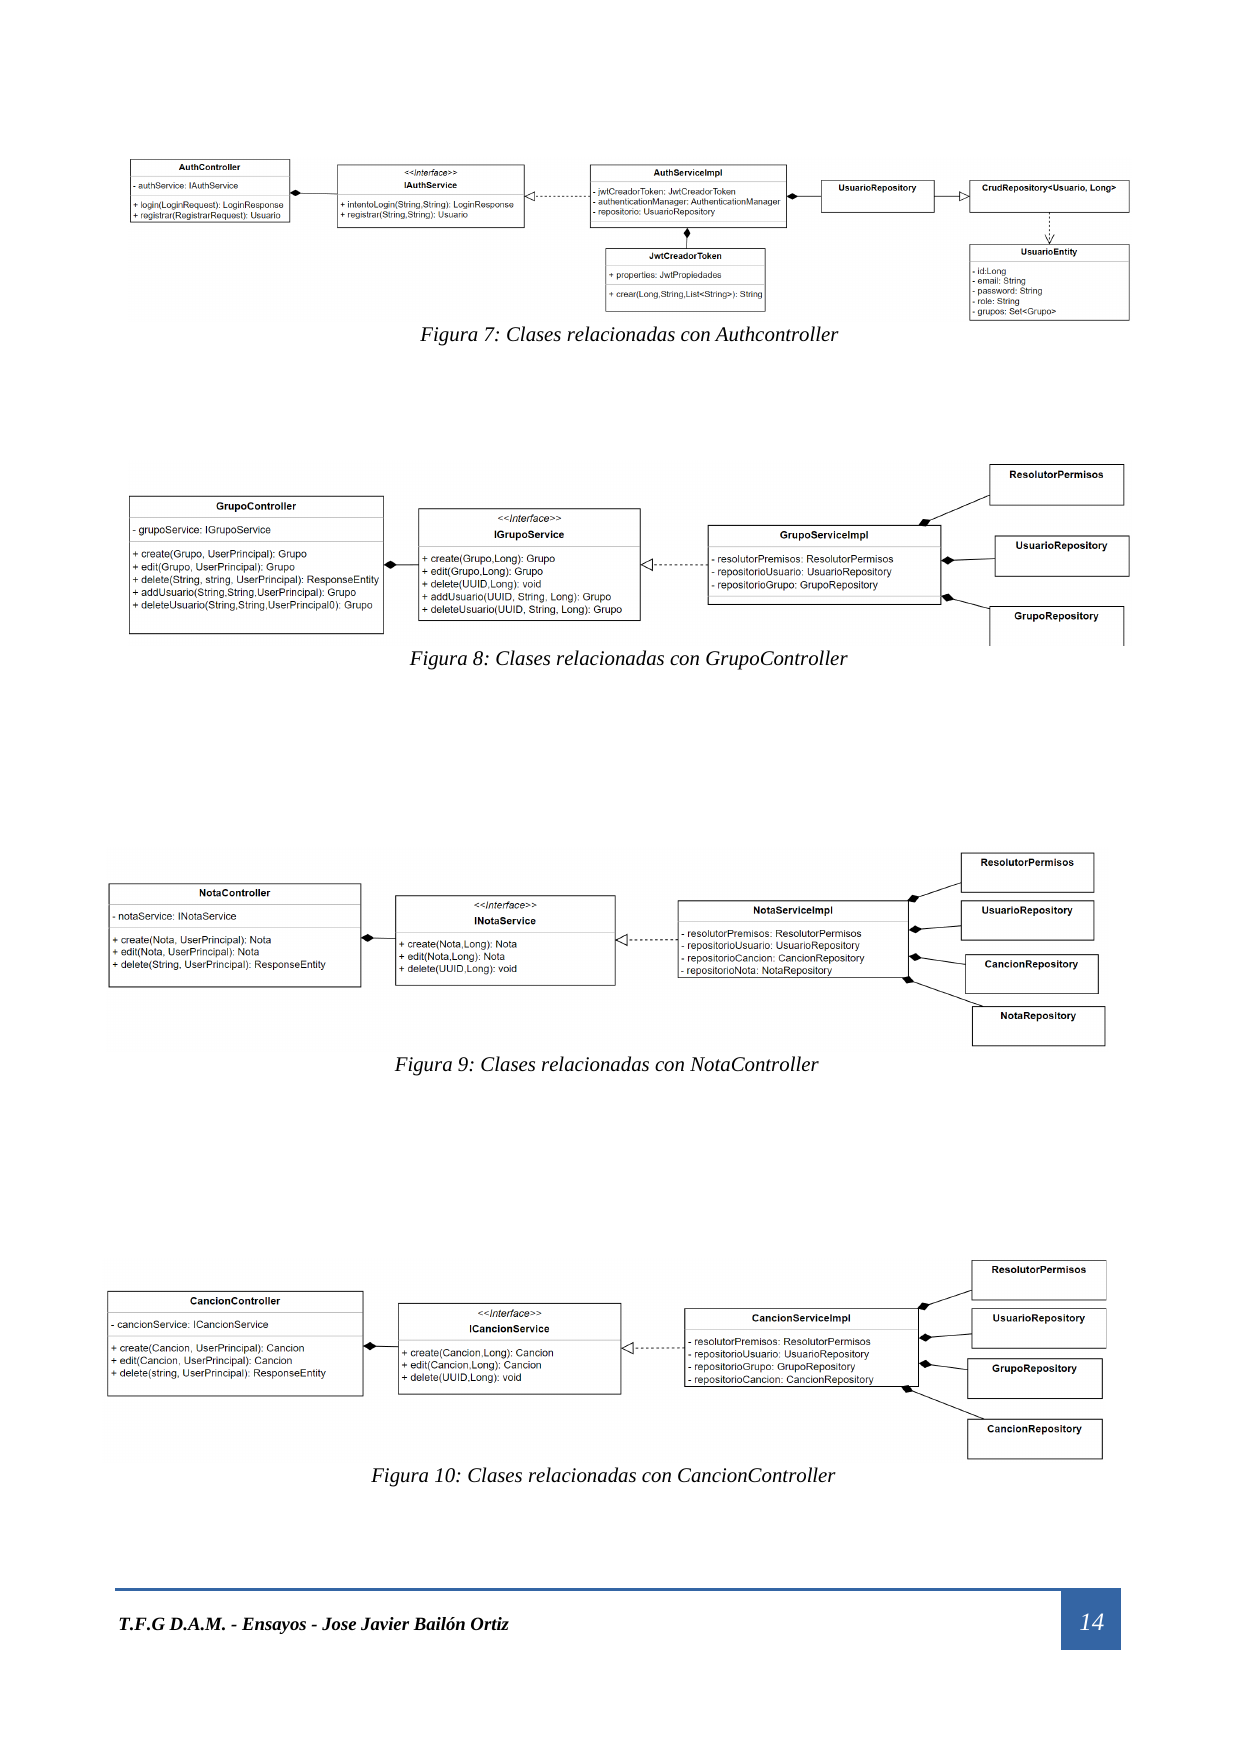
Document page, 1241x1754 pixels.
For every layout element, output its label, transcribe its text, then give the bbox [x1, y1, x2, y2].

text Figura 8: Clases relacionadas con GrupoController [128, 646, 1132, 670]
text Figura 7: Clases relacionadas con Authcontroller [128, 322, 1132, 346]
text Figura 9: Clases relacionadas con NotaController [106, 1052, 1109, 1076]
picture [128, 157, 1133, 322]
picture [105, 847, 1110, 1052]
text Figura 10: Clases relacionadas con CancionController [102, 1463, 1106, 1487]
picture [102, 1258, 1107, 1463]
picture [127, 460, 1132, 646]
